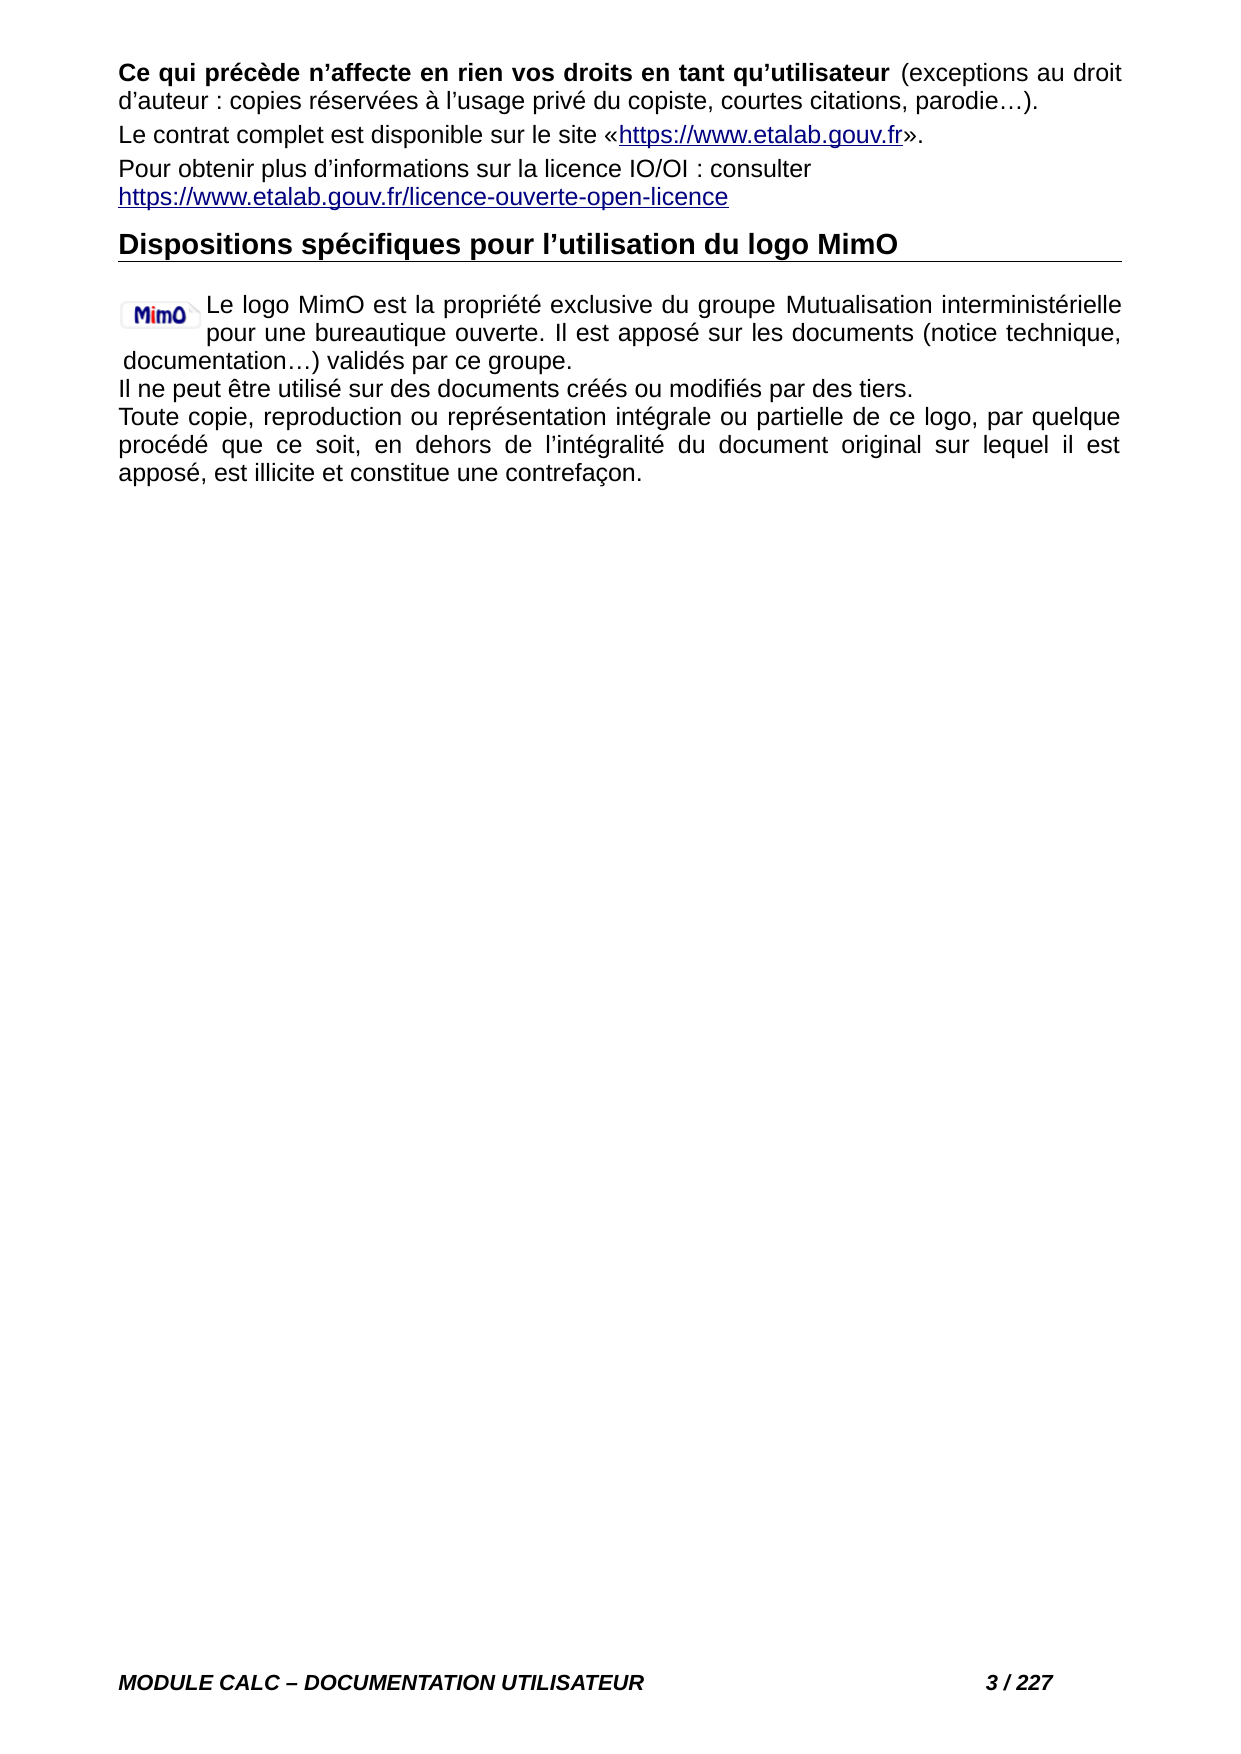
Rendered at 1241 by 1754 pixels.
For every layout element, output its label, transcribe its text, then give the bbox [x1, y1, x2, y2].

text Pour obtenir plus d’informations sur la licence IO/OI : consulter https://www.etalab.gouv.fr/licence-ouverte-open-licence [118, 155, 1122, 211]
text Il ne peut être utilisé sur des documents créés ou modifiés par des tiers. [118, 375, 1122, 403]
text Le logo MimO est la propriété exclusive du groupe Mutualisation interministérielle pour une bureautique ouverte. Il est apposé sur les documents (notice technique, documentation…) validés par ce groupe. [123, 291, 1122, 375]
text Toute copie, reproduction ou représentation intégrale ou partielle de ce logo, par quelque procédé que ce soit, en dehors de l’intégralité du document original sur lequel il est apposé, est illicite et constitue une contrefaçon. [118, 403, 1122, 487]
text Ce qui précède n’affecte en rien vos droits en tant qu’utilisateur (exceptions au droit d’auteur : copies réservées à l’usage privé du copiste, courtes citations, parodie…). [118, 59, 1122, 115]
text Dispositions spécifiques pour l’utilisation du logo MimO [118, 228, 1122, 261]
text Le contrat complet est disponible sur le site «https://www.etalab.gouv.fr». [118, 121, 1122, 149]
picture [120, 301, 202, 329]
